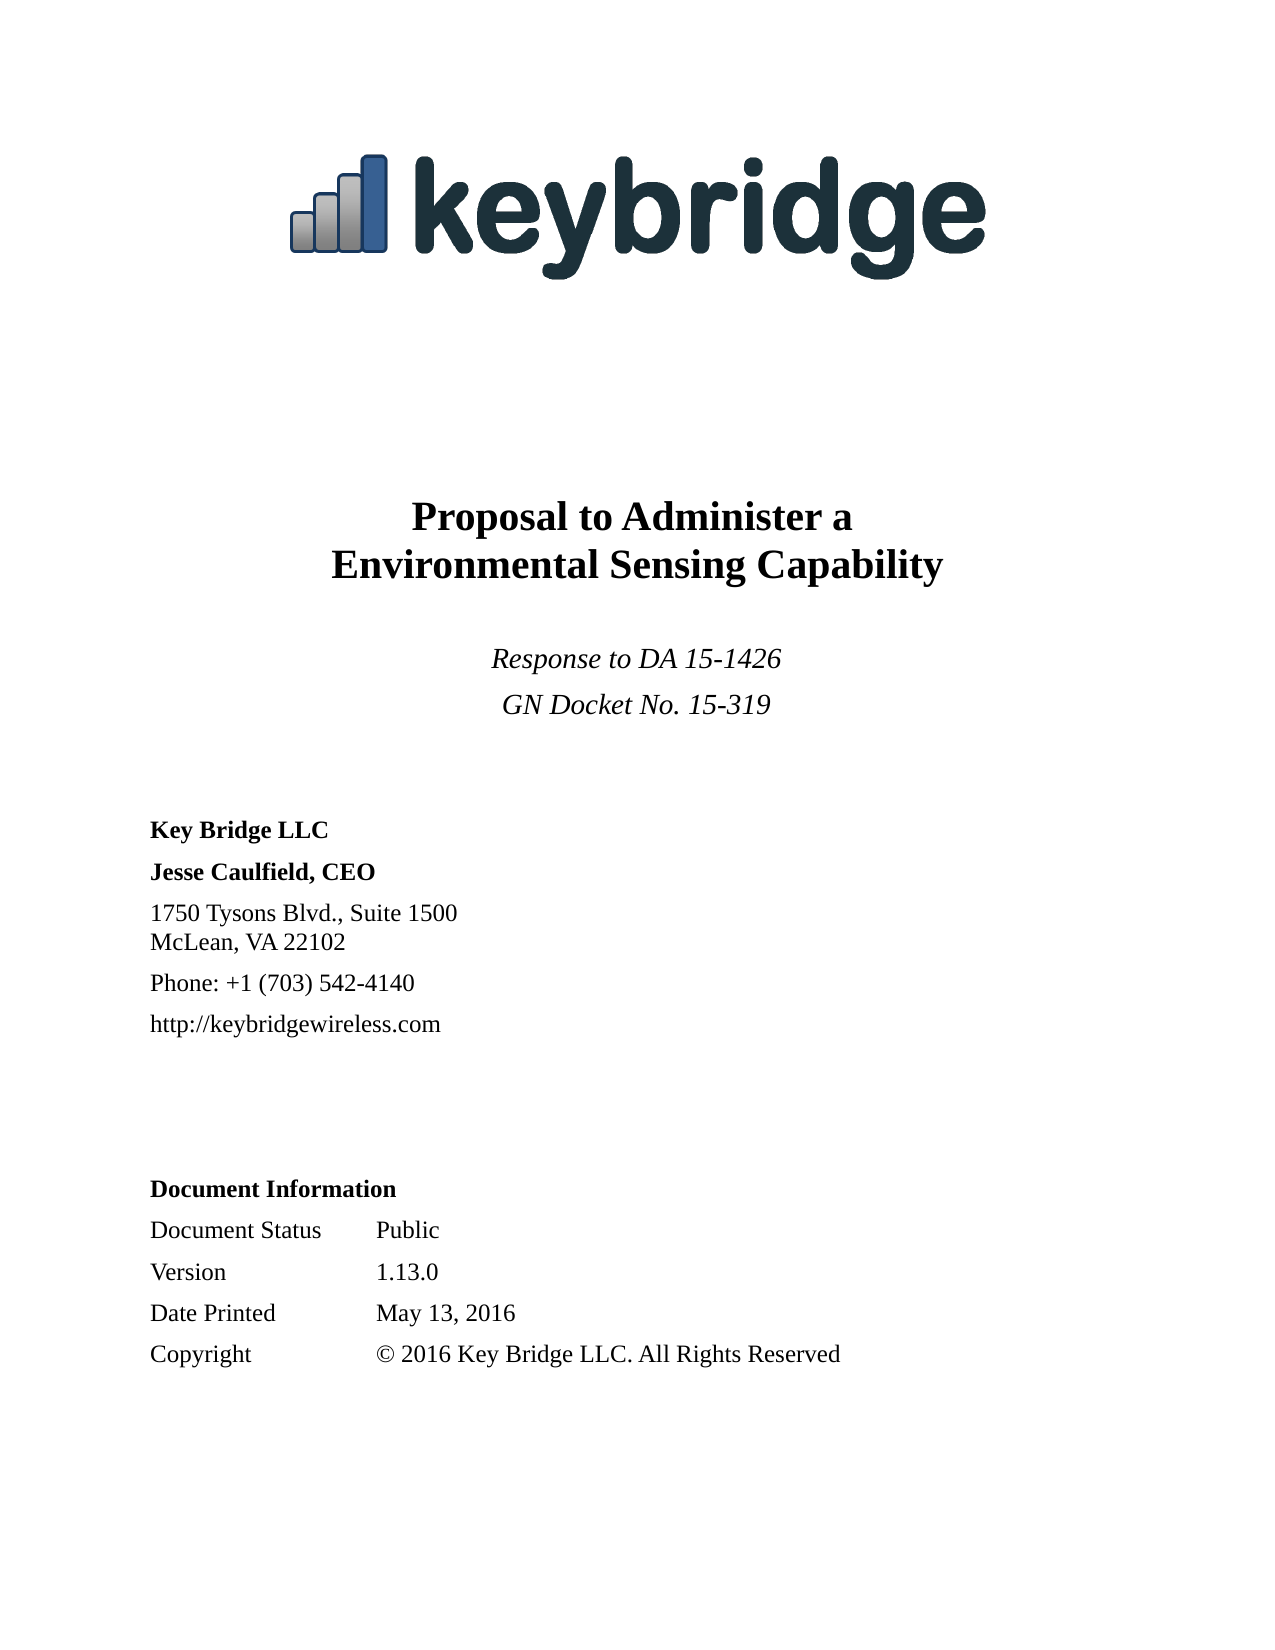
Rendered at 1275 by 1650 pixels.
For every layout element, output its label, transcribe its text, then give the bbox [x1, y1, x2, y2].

text Key Bridge LLC [150, 815, 1125, 844]
text Jesse Caulfield, CEO [150, 857, 1125, 885]
text http://keybridgewireless.com [150, 1009, 1125, 1038]
picture [271, 150, 1004, 285]
text Document Status Public [150, 1215, 1125, 1244]
text 1750 Tysons Blvd., Suite 1500 McLean, VA 22102 [150, 898, 1125, 955]
title Proposal to Administer a Environmental Sensing Capability [150, 491, 1125, 587]
text Phone: +1 (703) 542-4140 [150, 968, 1125, 997]
text Document Information [150, 1174, 1125, 1203]
text Copyright © 2016 Key Bridge LLC. All Rights Reserved [150, 1339, 1125, 1368]
subtitle GN Docket No. 15-319 [150, 687, 1125, 720]
subtitle Response to DA 15-1426 [150, 641, 1125, 674]
text Date Printed May 13, 2016 [150, 1298, 1125, 1327]
text Version 1.13.0 [150, 1257, 1125, 1285]
